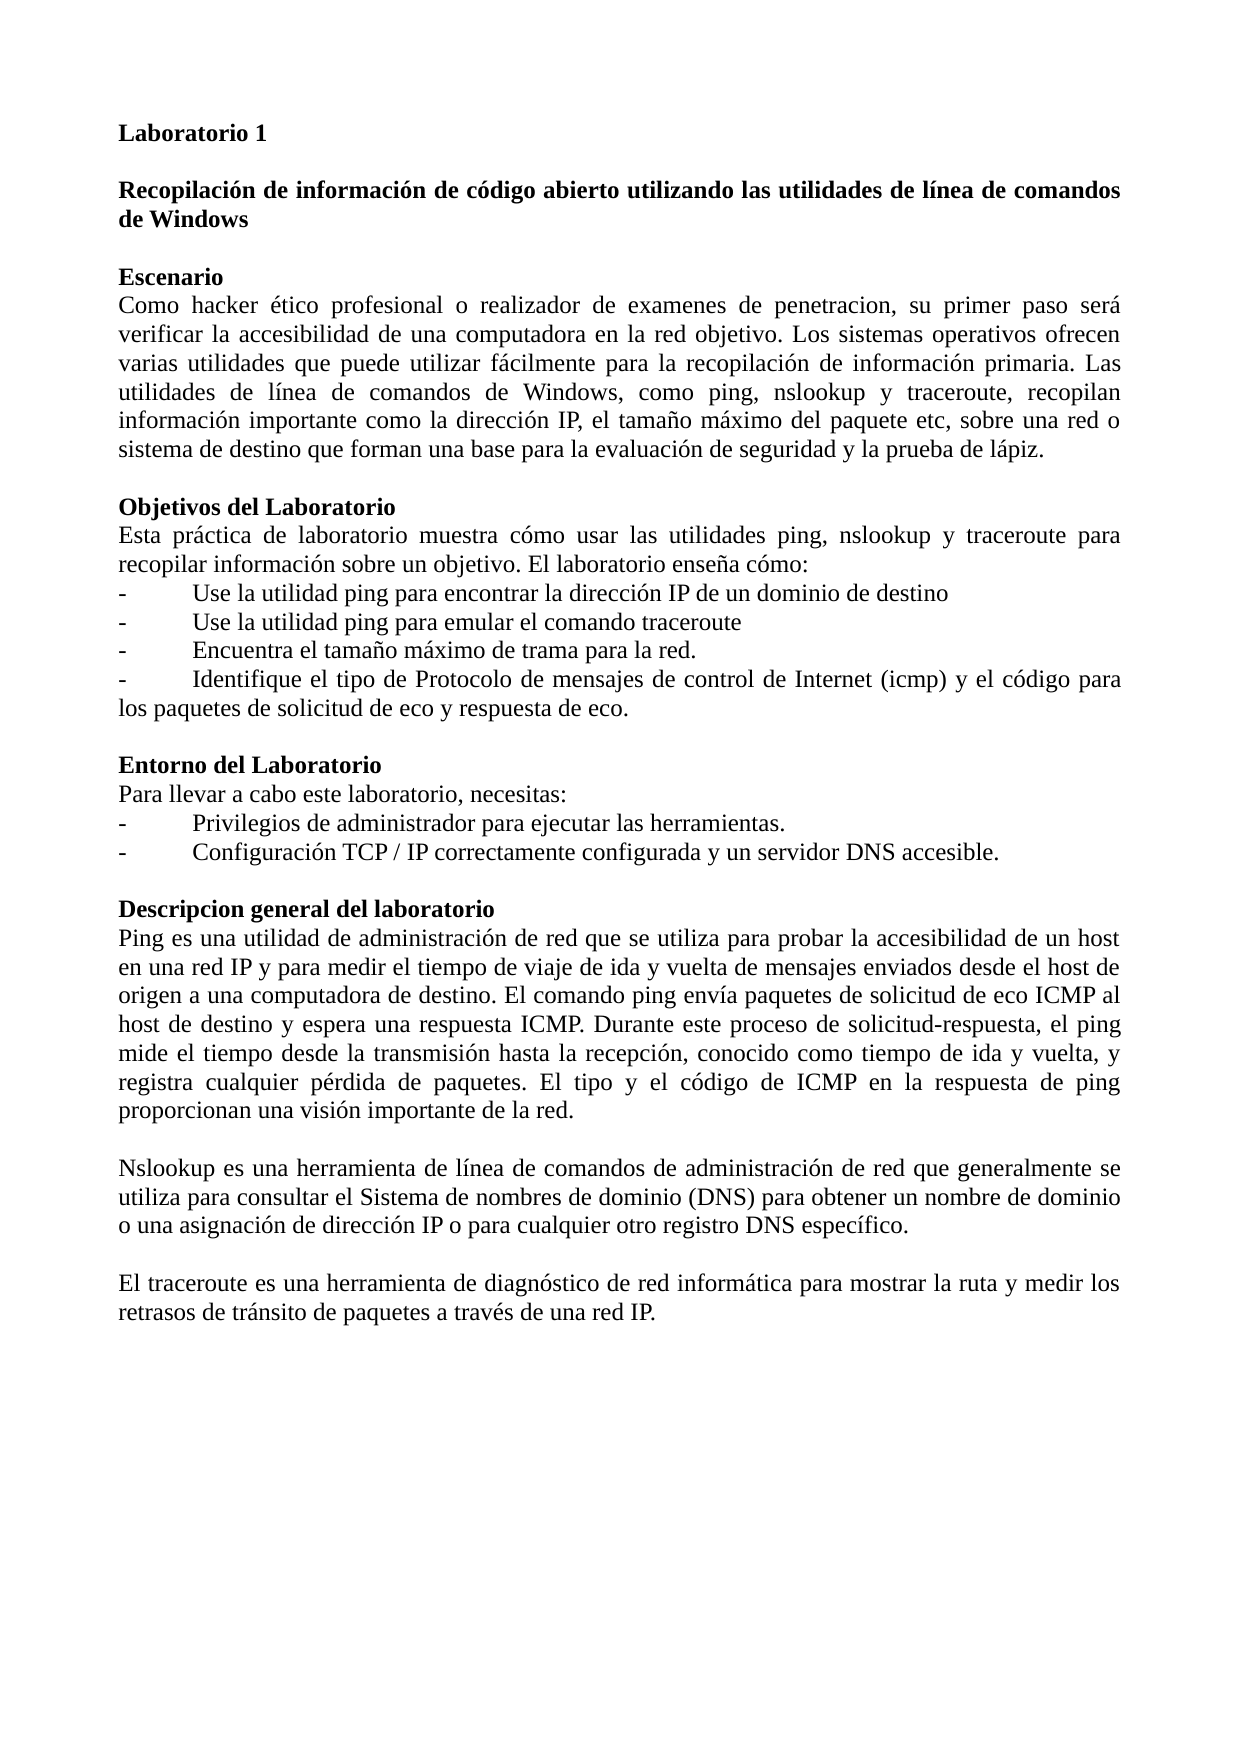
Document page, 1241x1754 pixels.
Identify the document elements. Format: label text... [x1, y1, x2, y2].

text Como hacker ético profesional o realizador de examenes de penetracion, su primer paso será verificar la accesibilidad de una computadora en la red objetivo. Los sistemas operativos ofrecen varias utilidades que puede utilizar fácilmente para la recopilación de información primaria. Las utilidades de línea de comandos de Windows, como ping, nslookup y traceroute, recopilan información importante como la dirección IP, el tamaño máximo del paquete etc, sobre una red o sistema de destino que forman una base para la evaluación de seguridad y la prueba de lápiz. [118, 291, 1122, 463]
text Esta práctica de laboratorio muestra cómo usar las utilidades ping, nslookup y traceroute para recopilar información sobre un objetivo. El laboratorio enseña cómo: [118, 521, 1122, 578]
text - Use la utilidad ping para encontrar la dirección IP de un dominio de destino [118, 578, 1122, 607]
text Ping es una utilidad de administración de red que se utiliza para probar la accesibilidad de un host en una red IP y para medir el tiempo de viaje de ida y vuelta de mensajes enviados desde el host de origen a una computadora de destino. El comando ping envía paquetes de solicitud de eco ICMP al host de destino y espera una respuesta ICMP. Durante este proceso de solicitud-respuesta, el ping mide el tiempo desde la transmisión hasta la recepción, conocido como tiempo de ida y vuelta, y registra cualquier pérdida de paquetes. El tipo y el código de ICMP en la respuesta de ping proporcionan una visión importante de la red. [118, 923, 1122, 1124]
text Objetivos del Laboratorio [118, 492, 1122, 521]
text - Encuentra el tamaño máximo de trama para la red. [118, 636, 1122, 664]
text Descripcion general del laboratorio [118, 894, 1122, 923]
text Escenario [118, 262, 1122, 291]
text - Identifique el tipo de Protocolo de mensajes de control de Internet (icmp) y el código para los paquetes de solicitud de eco y respuesta de eco. [118, 664, 1122, 722]
text Para llevar a cabo este laboratorio, necesitas: [118, 779, 1122, 808]
text - Use la utilidad ping para emular el comando traceroute [118, 607, 1122, 636]
text Entorno del Laboratorio [118, 751, 1122, 779]
text Laboratorio 1 [118, 118, 1122, 147]
text El traceroute es una herramienta de diagnóstico de red informática para mostrar la ruta y medir los retrasos de tránsito de paquetes a través de una red IP. [118, 1268, 1122, 1326]
text Recopilación de información de código abierto utilizando las utilidades de línea de comandos de Windows [118, 176, 1122, 233]
text - Configuración TCP / IP correctamente configurada y un servidor DNS accesible. [118, 837, 1122, 866]
text - Privilegios de administrador para ejecutar las herramientas. [118, 808, 1122, 837]
text Nslookup es una herramienta de línea de comandos de administración de red que generalmente se utiliza para consultar el Sistema de nombres de dominio (DNS) para obtener un nombre de dominio o una asignación de dirección IP o para cualquier otro registro DNS específico. [118, 1153, 1122, 1239]
